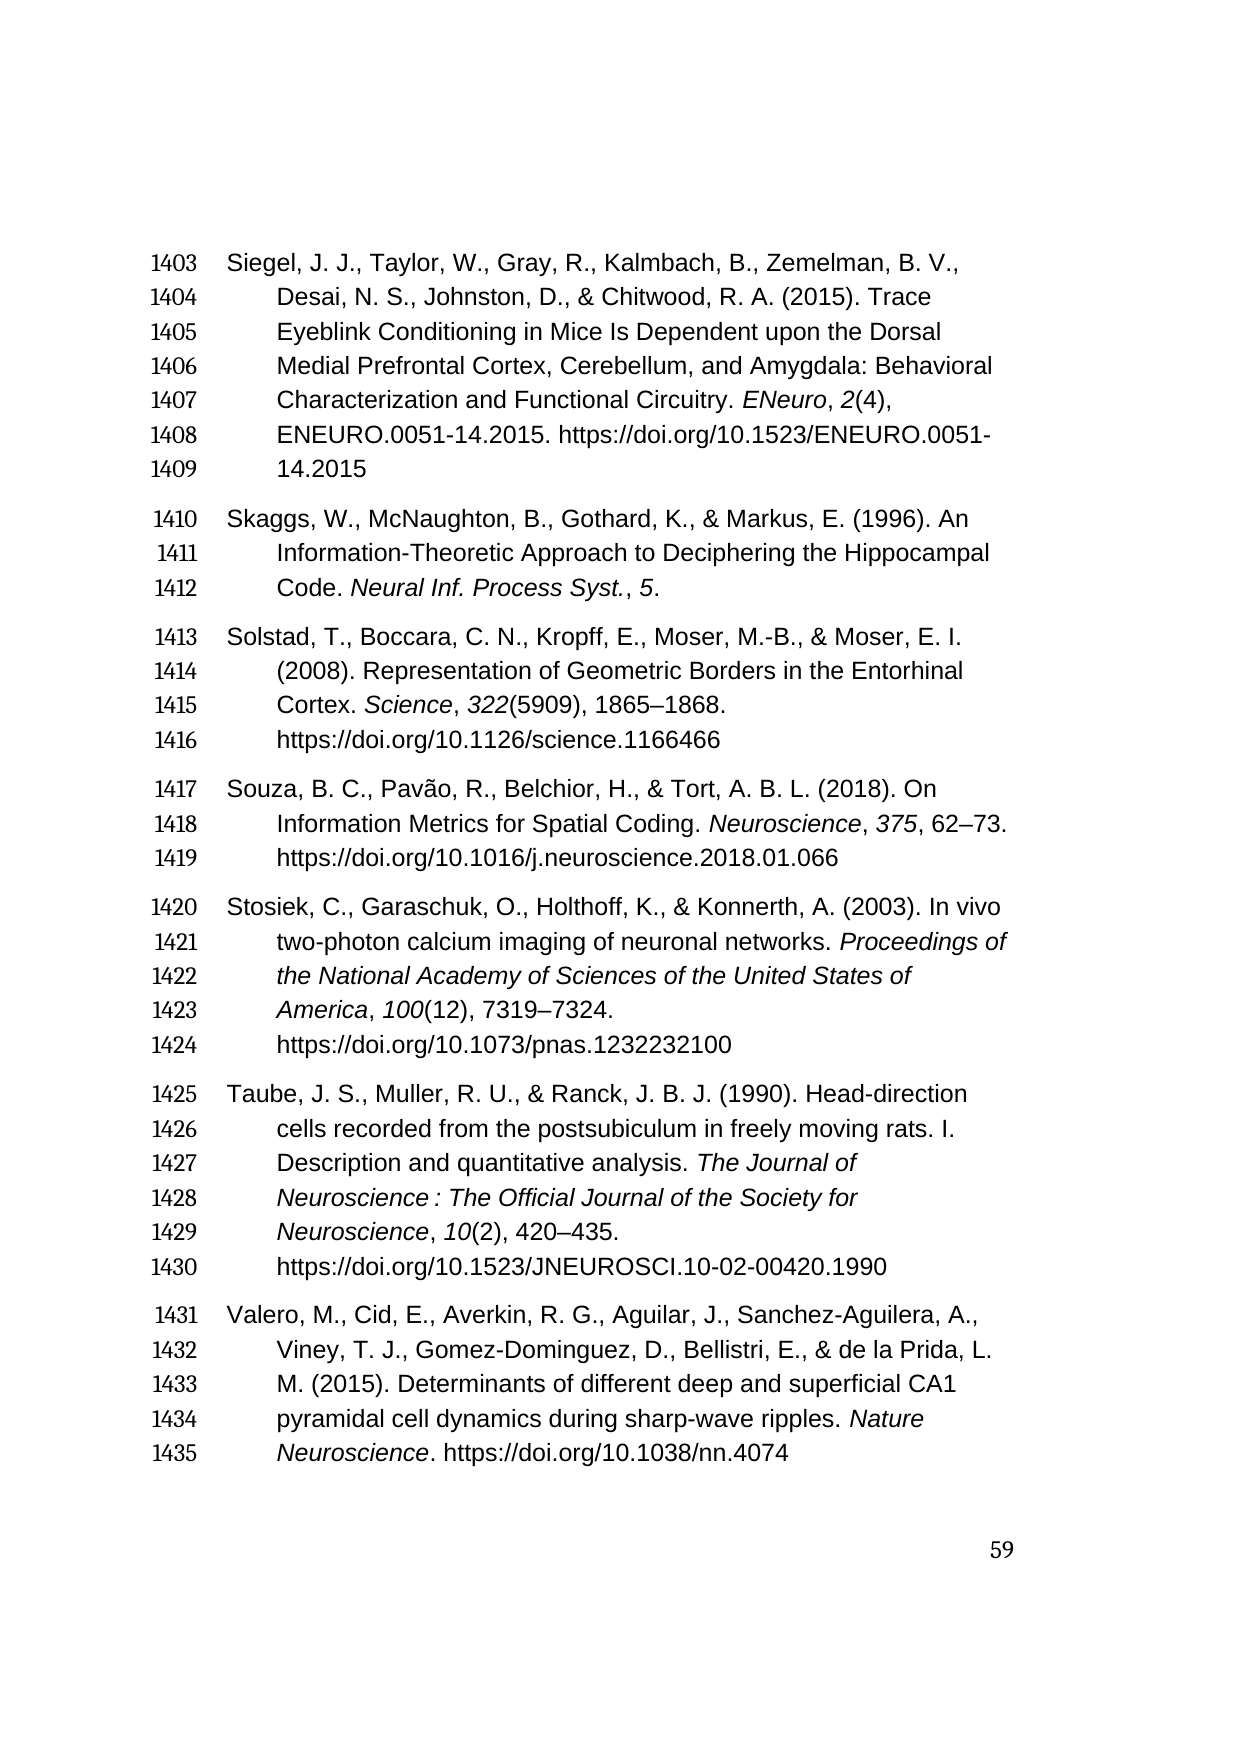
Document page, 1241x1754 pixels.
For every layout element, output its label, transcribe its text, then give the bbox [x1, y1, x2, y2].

text Souza, B. C., Pavão, R., Belchior, H., & Tort, A. B. L. (2018). On Information Metrics for Spatial Coding. Neuroscience, 375, 62–73. https://doi.org/10.1016/j.neuroscience.2018.01.066 [226, 774, 1014, 872]
text Solstad, T., Boccara, C. N., Kropff, E., Moser, M.-B., & Moser, E. I. (2008). Representation of Geometric Borders in the Entorhinal Cortex. Science, 322(5909), 1865–1868. https://doi.org/10.1126/science.1166466 [226, 622, 1014, 754]
text Stosiek, C., Garaschuk, O., Holthoff, K., & Konnerth, A. (2003). In vivo two-photon calcium imaging of neuronal networks. Proceedings of the National Academy of Sciences of the United States of America, 100(12), 7319–7324. https://doi.org/10.1073/pnas.1232232100 [226, 892, 1014, 1059]
text Valero, M., Cid, E., Averkin, R. G., Aguilar, J., Sanchez-Aguilera, A., Viney, T. J., Gomez-Dominguez, D., Bellistri, E., & de la Prida, L. M. (2015). Determinants of different deep and superficial CA1 pyramidal cell dynamics during sharp-wave ripples. Nature Neuroscience. https://doi.org/10.1038/nn.4074 [226, 1301, 1014, 1467]
text Taube, J. S., Muller, R. U., & Ranck, J. B. J. (1990). Head-direction cells recorded from the postsubiculum in freely moving rats. I. Description and quantitative analysis. The Journal of Neuroscience : The Official Journal of the Society for Neuroscience, 10(2), 420–435. https://doi.org/10.1523/JNEUROSCI.10-02-00420.1990 [226, 1079, 1014, 1280]
text Siegel, J. J., Taylor, W., Gray, R., Kalmbach, B., Zemelman, B. V., Desai, N. S., Johnston, D., & Chitwood, R. A. (2015). Trace Eyeblink Conditioning in Mice Is Dependent upon the Dorsal Medial Prefrontal Cortex, Cerebellum, and Amygdala: Behavioral Characterization and Functional Circuitry. ENeuro, 2(4), ENEURO.0051-14.2015. https://doi.org/10.1523/ENEURO.0051-14.2015 [226, 248, 1014, 483]
text Skaggs, W., McNaughton, B., Gothard, K., & Markus, E. (1996). An Information-Theoretic Approach to Deciphering the Hippocampal Code. Neural Inf. Process Syst., 5. [226, 503, 1014, 601]
